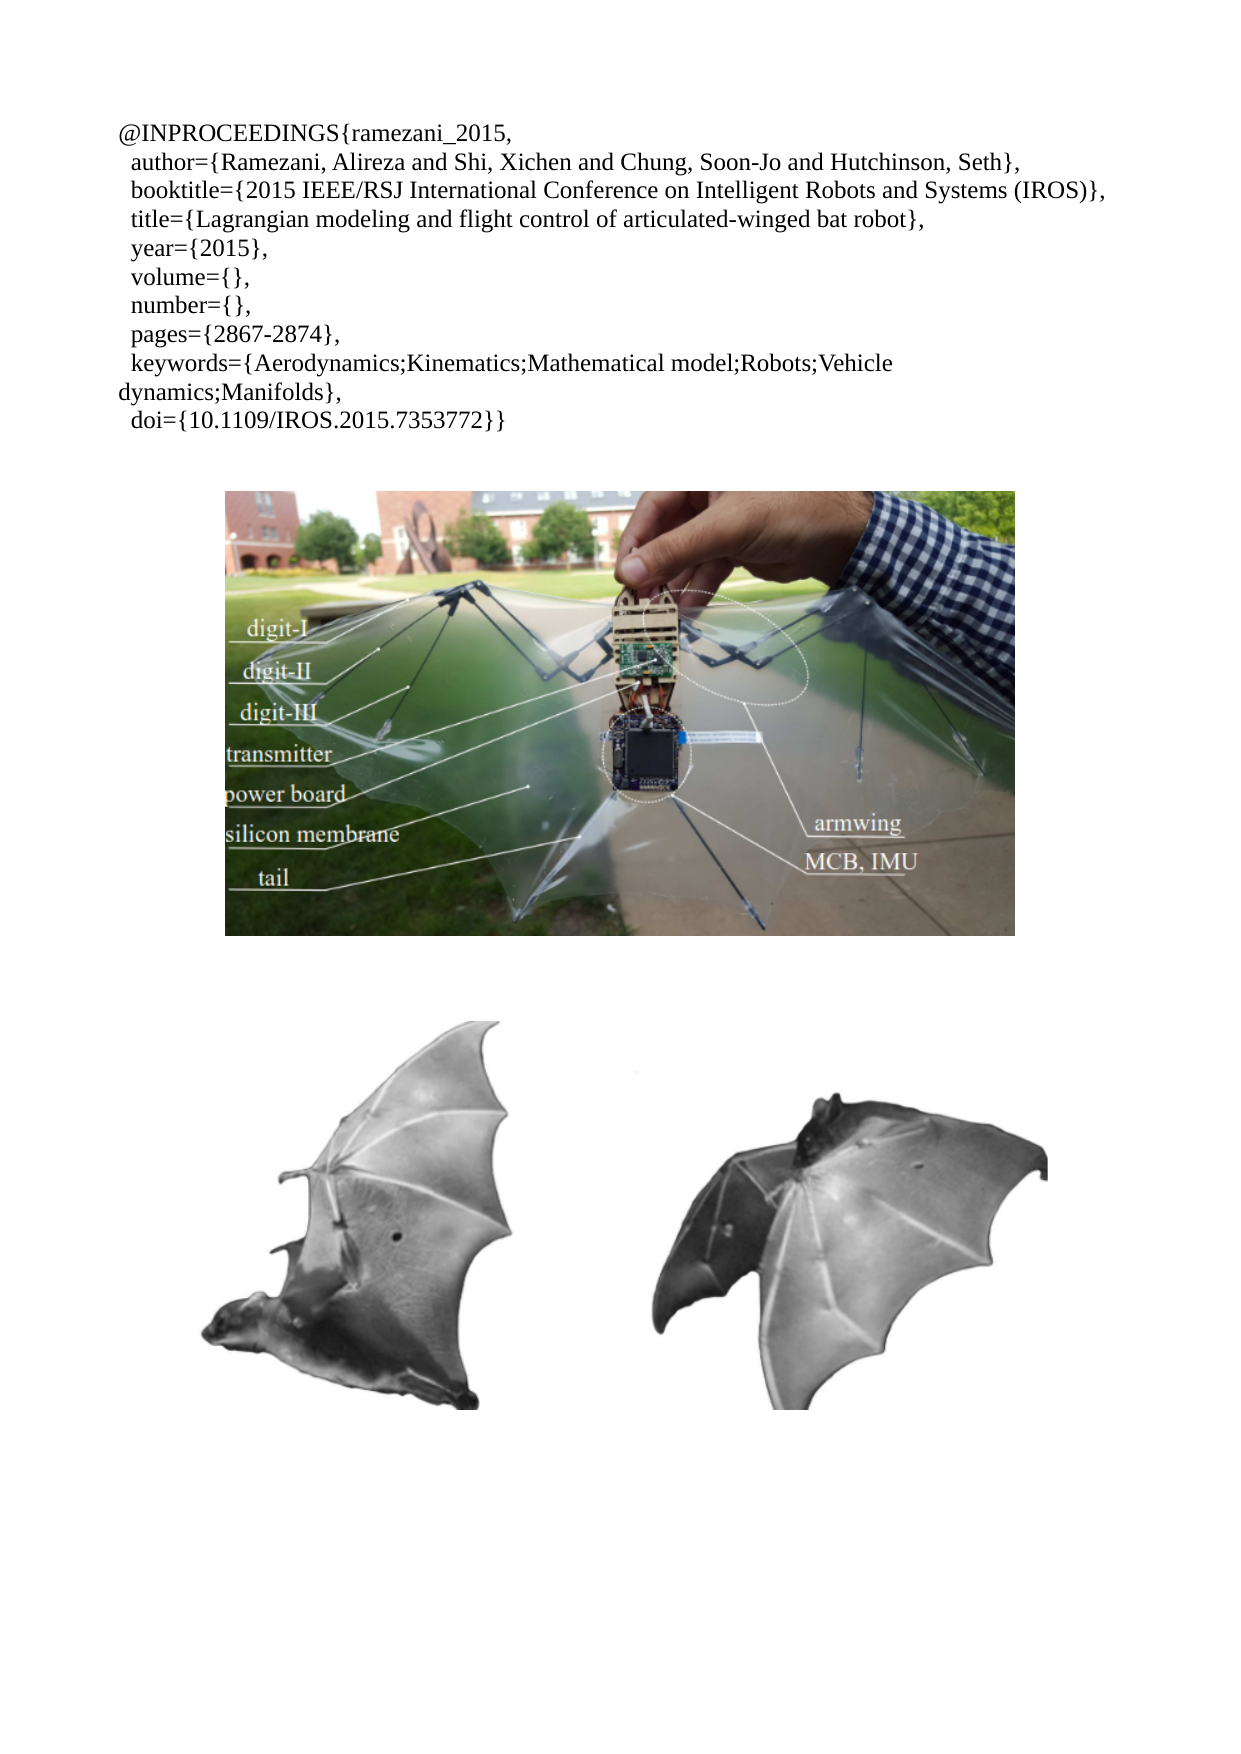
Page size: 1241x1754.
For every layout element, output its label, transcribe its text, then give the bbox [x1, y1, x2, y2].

text year={2015}, [118, 233, 1122, 262]
text author={Ramezani, Alireza and Shi, Xichen and Chung, Soon-Jo and Hutchinson, Seth}, [118, 147, 1122, 176]
picture [192, 1021, 1048, 1410]
text pages={2867-2874}, [118, 319, 1122, 348]
text volume={}, [118, 262, 1122, 291]
text booktitle={2015 IEEE/RSJ International Conference on Intelligent Robots and Systems (IROS)}, [118, 176, 1122, 204]
text doi={10.1109/IROS.2015.7353772}} [118, 406, 1122, 434]
text @INPROCEEDINGS{ramezani_2015, [118, 118, 1122, 147]
text number={}, [118, 291, 1122, 319]
text keywords={Aerodynamics;Kinematics;Mathematical model;Robots;Vehicle dynamics;Manifolds}, [118, 348, 1122, 406]
picture [225, 491, 1015, 936]
text title={Lagrangian modeling and flight control of articulated-winged bat robot}, [118, 204, 1122, 233]
